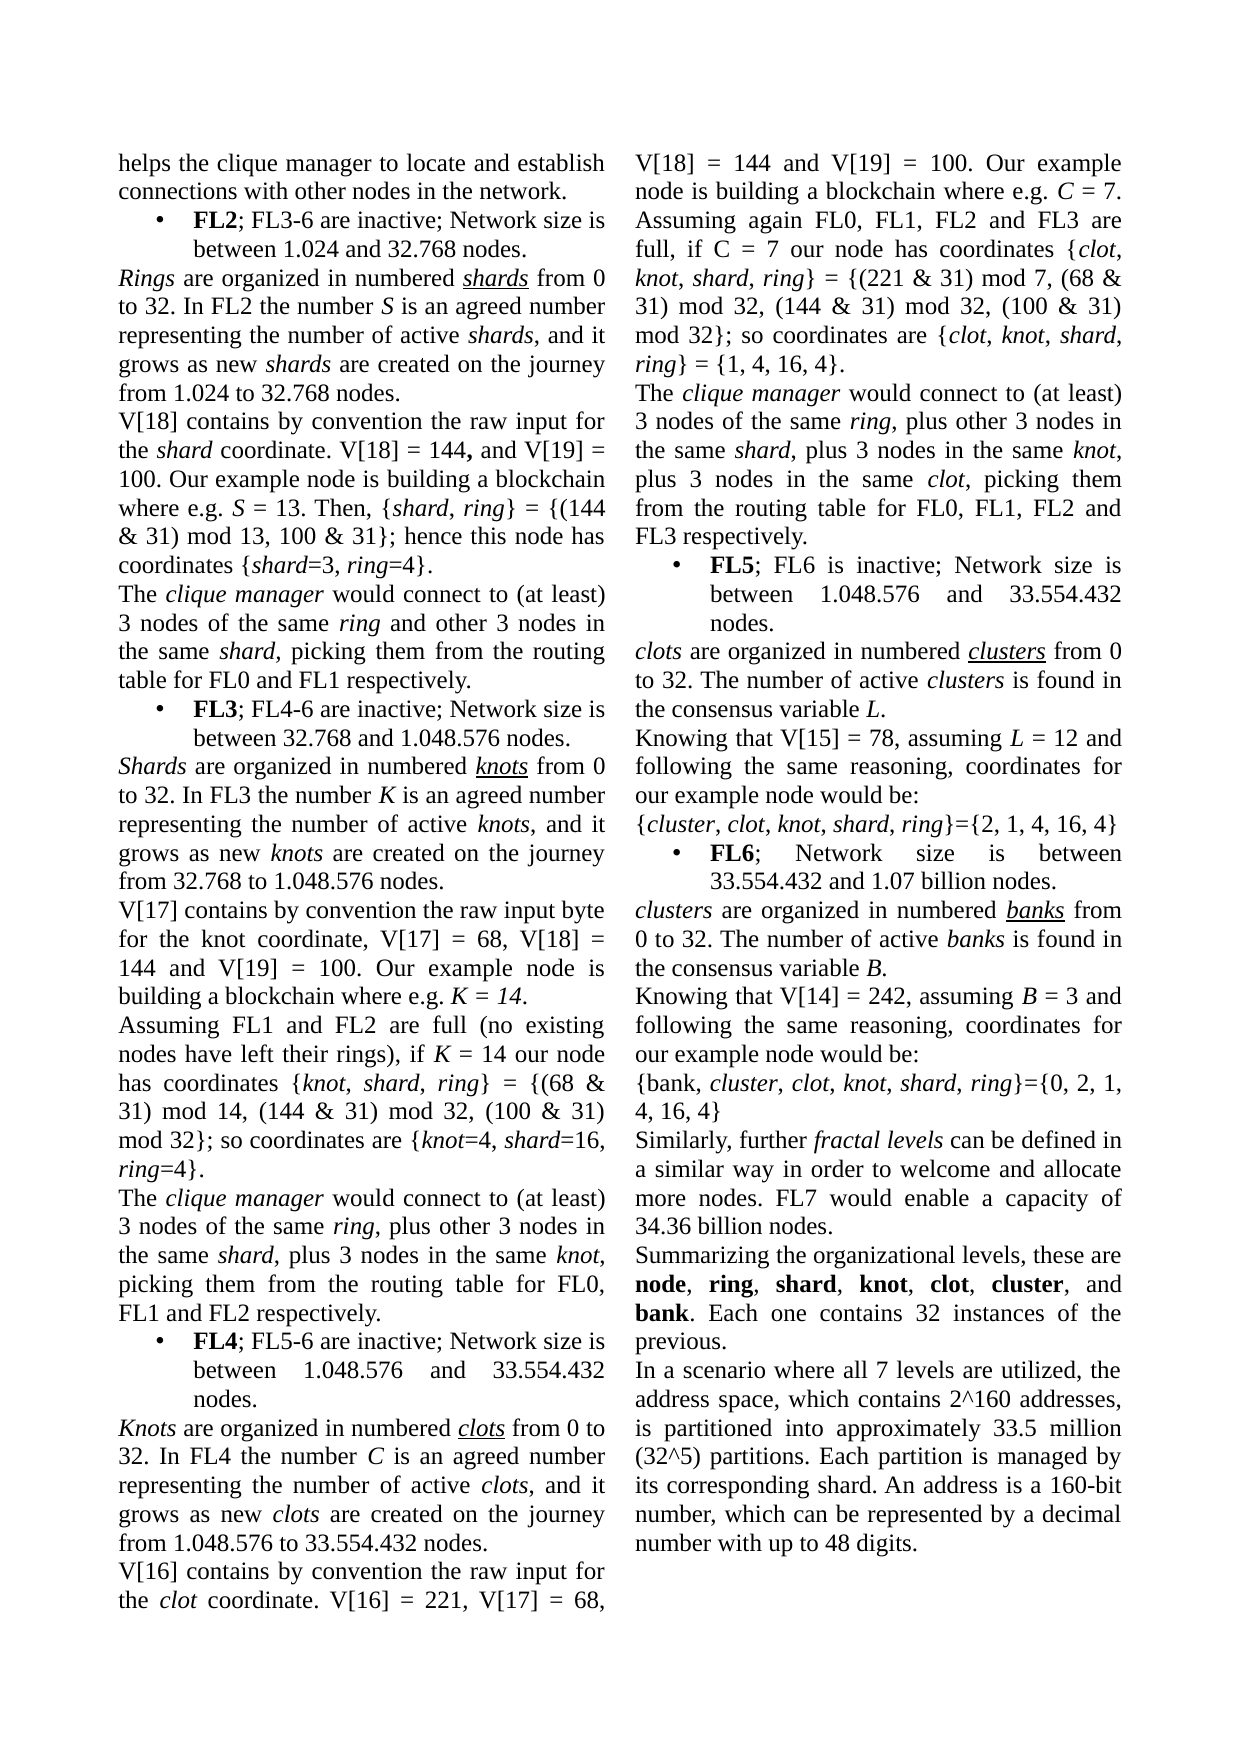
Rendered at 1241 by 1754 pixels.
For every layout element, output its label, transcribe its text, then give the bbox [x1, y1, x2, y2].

list FL5; FL6 is inactive; Network size is between 1.048.576 and 33.554.432 nodes. [672, 550, 1122, 636]
text V[17] contains by convention the raw input byte for the knot coordinate, V[17] = 68, V[18] = 144 and V[19] = 100. Our example node is building a blockchain where e.g. K = 14. [118, 895, 605, 1010]
text Knowing that V[15] = 78, assuming L = 12 and following the same reasoning, coordinates for our example node would be: [635, 723, 1122, 809]
list FL6; Network size is between 33.554.432 and 1.07 billion nodes. [672, 838, 1122, 895]
text Shards are organized in numbered knots from 0 to 32. In FL3 the number K is an agreed number representing the number of active knots, and it grows as new knots are created on the journey from 32.768 to 1.048.576 nodes. [118, 751, 605, 895]
text Knots are organized in numbered clots from 0 to 32. In FL4 the number C is an agreed number representing the number of active clots, and it grows as new clots are created on the journey from 1.048.576 to 33.554.432 nodes. [118, 1413, 605, 1556]
text Assuming FL1 and FL2 are full (no existing nodes have left their rings), if K = 14 our node has coordinates {knot, shard, ring} = {(68 & 31) mod 14, (144 & 31) mod 32, (100 & 31) mod 32}; so coordinates are {knot=4, shard=16, ring=4}. [118, 1010, 605, 1183]
text {bank, cluster, clot, knot, shard, ring}={0, 2, 1, 4, 16, 4} [635, 1068, 1122, 1125]
text Knowing that V[14] = 242, assuming B = 3 and following the same reasoning, coordinates for our example node would be: [635, 981, 1122, 1068]
text V[16] contains by convention the raw input for the clot coordinate. V[16] = 221, V[17] = 68, [118, 1556, 605, 1614]
text clusters are organized in numbered banks from 0 to 32. The number of active banks is found in the consensus variable B. [635, 895, 1122, 981]
text V[18] contains by convention the raw input for the shard coordinate. V[18] = 144, and V[19] = 100. Our example node is building a blockchain where e.g. S = 13. Then, {shard, ring} = {(144 & 31) mod 13, 100 & 31}; hence this node has coordinates {shard=3, ring=4}. [118, 406, 605, 579]
list FL3; FL4-6 are inactive; Network size is between 32.768 and 1.048.576 nodes. [156, 694, 605, 751]
list FL4; FL5-6 are inactive; Network size is between 1.048.576 and 33.554.432 nodes. [156, 1326, 605, 1413]
text V[18] = 144 and V[19] = 100. Our example node is building a blockchain where e.g. C = 7. Assuming again FL0, FL1, FL2 and FL3 are full, if C = 7 our node has coordinates {clot, knot, shard, ring} = {(221 & 31) mod 7, (68 & 31) mod 32, (144 & 31) mod 32, (100 & 31) mod 32}; so coordinates are {clot, knot, shard, ring} = {1, 4, 16, 4}. [635, 148, 1122, 378]
text Summarizing the organizational levels, these are node, ring, shard, knot, clot, cluster, and bank. Each one contains 32 instances of the previous. [635, 1240, 1122, 1355]
text {cluster, clot, knot, shard, ring}={2, 1, 4, 16, 4} [635, 809, 1122, 838]
text The clique manager would connect to (at least) 3 nodes of the same ring, plus other 3 nodes in the same shard, plus 3 nodes in the same knot, plus 3 nodes in the same clot, picking them from the routing table for FL0, FL1, FL2 and FL3 respectively. [635, 378, 1122, 550]
text Rings are organized in numbered shards from 0 to 32. In FL2 the number S is an agreed number representing the number of active shards, and it grows as new shards are created on the journey from 1.024 to 32.768 nodes. [118, 263, 605, 406]
text The clique manager would connect to (at least) 3 nodes of the same ring, plus other 3 nodes in the same shard, plus 3 nodes in the same knot, picking them from the routing table for FL0, FL1 and FL2 respectively. [118, 1183, 605, 1326]
text The clique manager would connect to (at least) 3 nodes of the same ring and other 3 nodes in the same shard, picking them from the routing table for FL0 and FL1 respectively. [118, 579, 605, 694]
text clots are organized in numbered clusters from 0 to 32. The number of active clusters is found in the consensus variable L. [635, 636, 1122, 723]
text In a scenario where all 7 levels are utilized, the address space, which contains 2^160 addresses, is partitioned into approximately 33.5 million (32^5) partitions. Each partition is managed by its corresponding shard. An address is a 160-bit number, which can be represented by a decimal number with up to 48 digits. [635, 1355, 1122, 1556]
text helps the clique manager to locate and establish connections with other nodes in the network. [118, 148, 605, 205]
list FL2; FL3-6 are inactive; Network size is between 1.024 and 32.768 nodes. [156, 205, 605, 263]
text Similarly, further fractal levels can be defined in a similar way in order to welcome and allocate more nodes. FL7 would enable a capacity of 34.36 billion nodes. [635, 1125, 1122, 1240]
